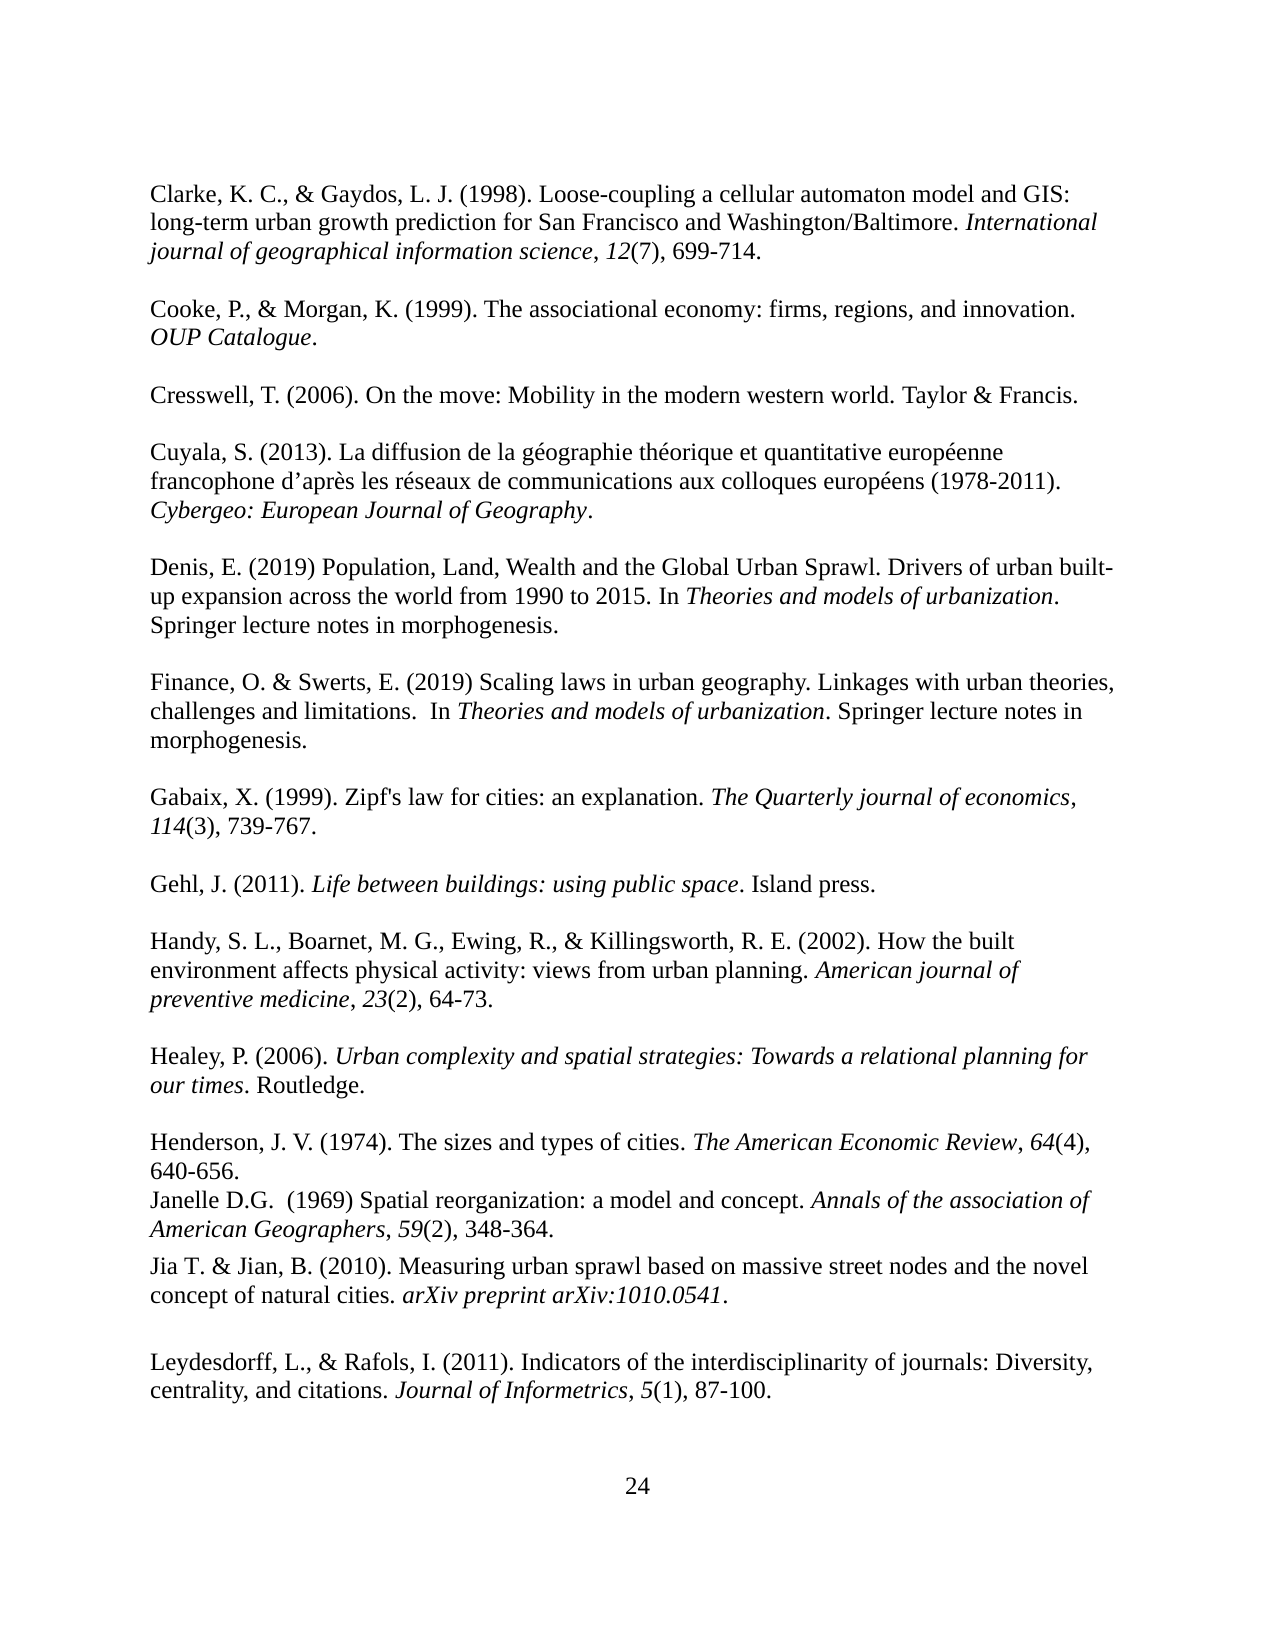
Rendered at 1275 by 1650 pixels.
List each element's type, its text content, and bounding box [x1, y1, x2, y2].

text Janelle D.G. (1969) Spatial reorganization: a model and concept. Annals of the association of American Geographers, 59(2), 348-364. [150, 1185, 1125, 1242]
text Healey, P. (2006). Urban complexity and spatial strategies: Towards a relational planning for our times. Routledge. [150, 1041, 1125, 1099]
text Cuyala, S. (2013). La diffusion de la géographie théorique et quantitative européenne francophone d’après les réseaux de communications aux colloques européens (1978-2011). Cybergeo: European Journal of Geography. [150, 437, 1125, 524]
text Jia T. & Jian, B. (2010). Measuring urban sprawl based on massive street nodes and the novel concept of natural cities. arXiv preprint arXiv:1010.0541. [150, 1251, 1125, 1309]
text Henderson, J. V. (1974). The sizes and types of cities. The American Economic Review, 64(4), 640-656. [150, 1127, 1125, 1185]
text Gabaix, X. (1999). Zipf's law for cities: an explanation. The Quarterly journal of economics, 114(3), 739-767. [150, 782, 1125, 840]
text Finance, O. & Swerts, E. (2019) Scaling laws in urban geography. Linkages with urban theories, challenges and limitations. In Theories and models of urbanization. Springer lecture notes in morphogenesis. [150, 667, 1125, 754]
text Handy, S. L., Boarnet, M. G., Ewing, R., & Killingsworth, R. E. (2002). How the built environment affects physical activity: views from urban planning. American journal of preventive medicine, 23(2), 64-73. [150, 926, 1125, 1012]
text Clarke, K. C., & Gaydos, L. J. (1998). Loose-coupling a cellular automaton model and GIS: long-term urban growth prediction for San Francisco and Washington/Baltimore. International journal of geographical information science, 12(7), 699-714. [150, 179, 1125, 265]
text Cooke, P., & Morgan, K. (1999). The associational economy: firms, regions, and innovation. OUP Catalogue. [150, 294, 1125, 351]
text Leydesdorff, L., & Rafols, I. (2011). Indicators of the interdisciplinarity of journals: Diversity, centrality, and citations. Journal of Informetrics, 5(1), 87-100. [150, 1347, 1125, 1404]
text Cresswell, T. (2006). On the move: Mobility in the modern western world. Taylor & Francis. [150, 380, 1125, 409]
text Gehl, J. (2011). Life between buildings: using public space. Island press. [150, 869, 1125, 897]
text Denis, E. (2019) Population, Land, Wealth and the Global Urban Sprawl. Drivers of urban built-up expansion across the world from 1990 to 2015. In Theories and models of urbanization. Springer lecture notes in morphogenesis. [150, 552, 1125, 639]
